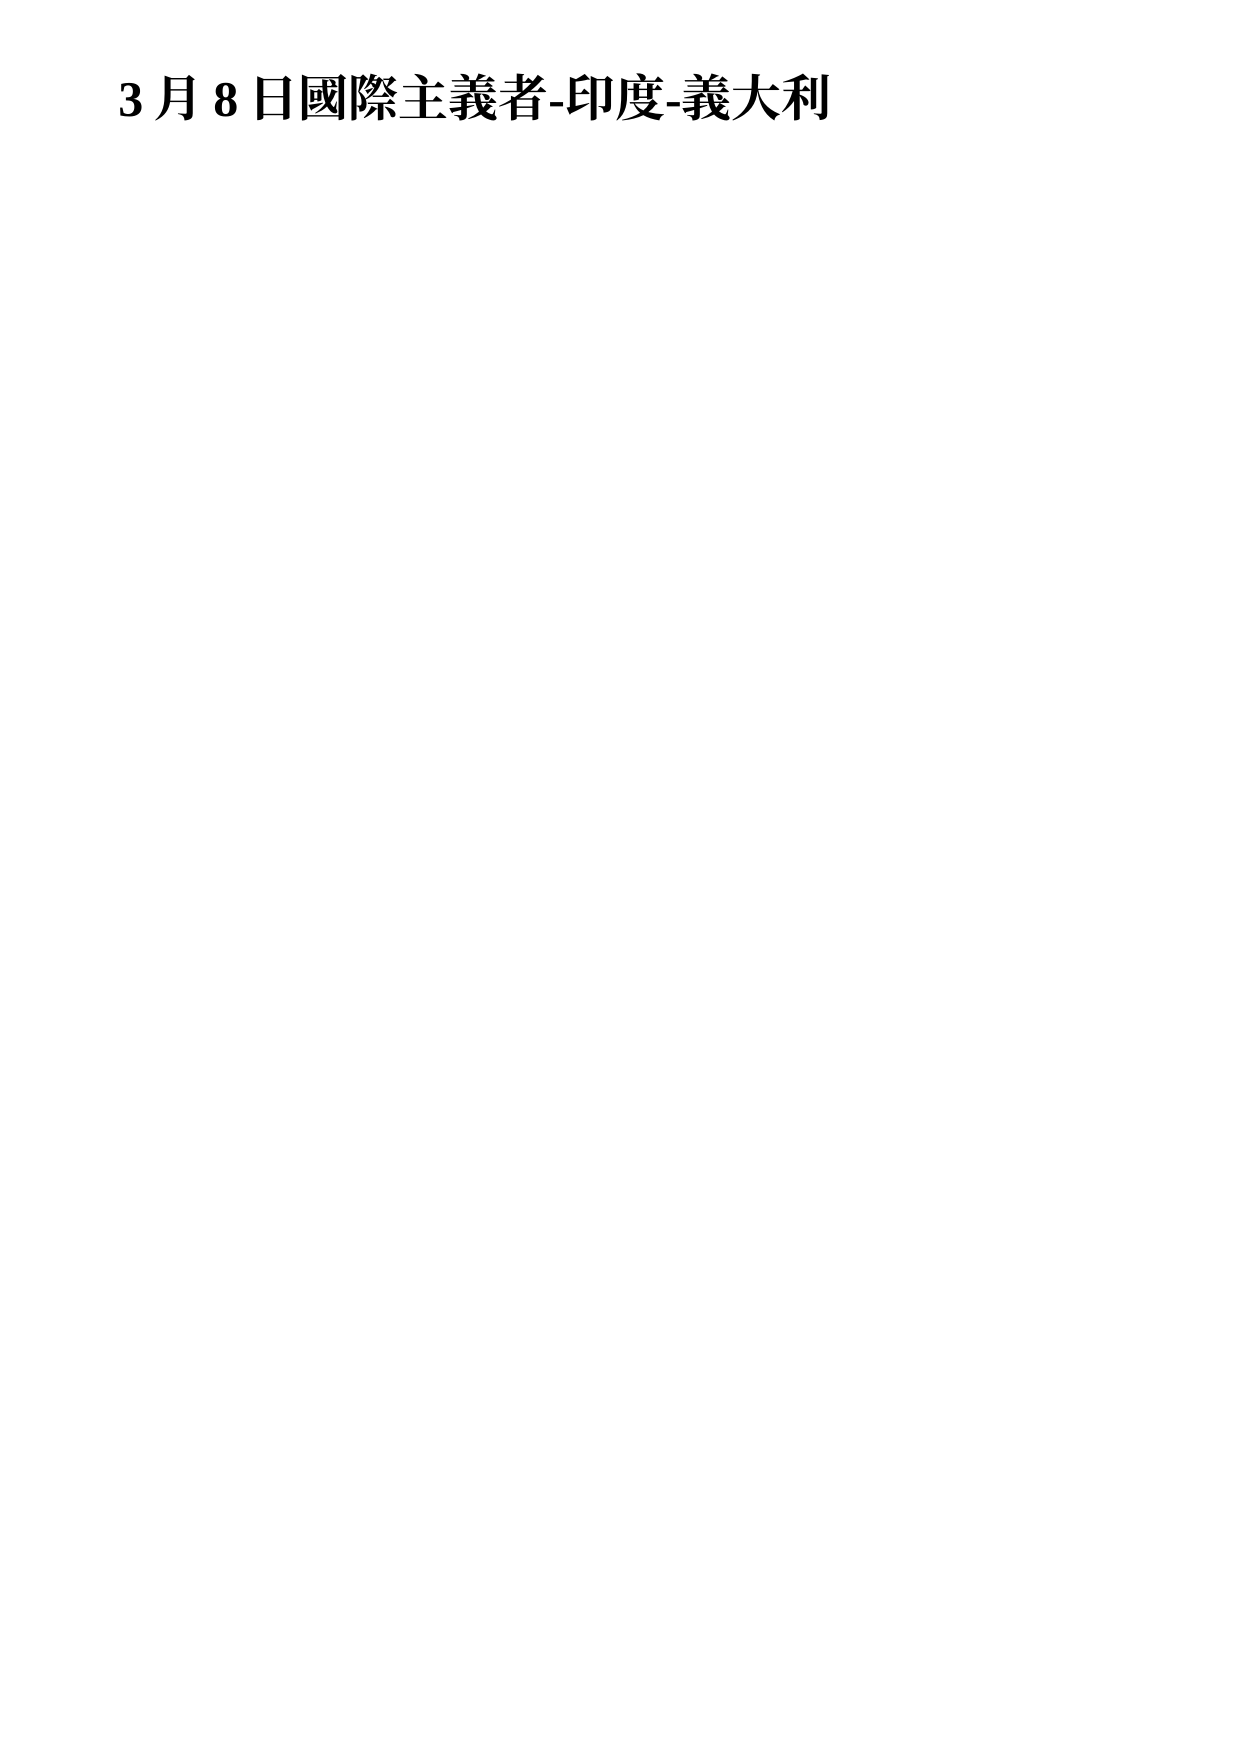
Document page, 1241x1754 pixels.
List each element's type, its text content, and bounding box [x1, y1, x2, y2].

subtitle 3月8日國際主義者-印度-義大利 [118, 59, 1181, 131]
